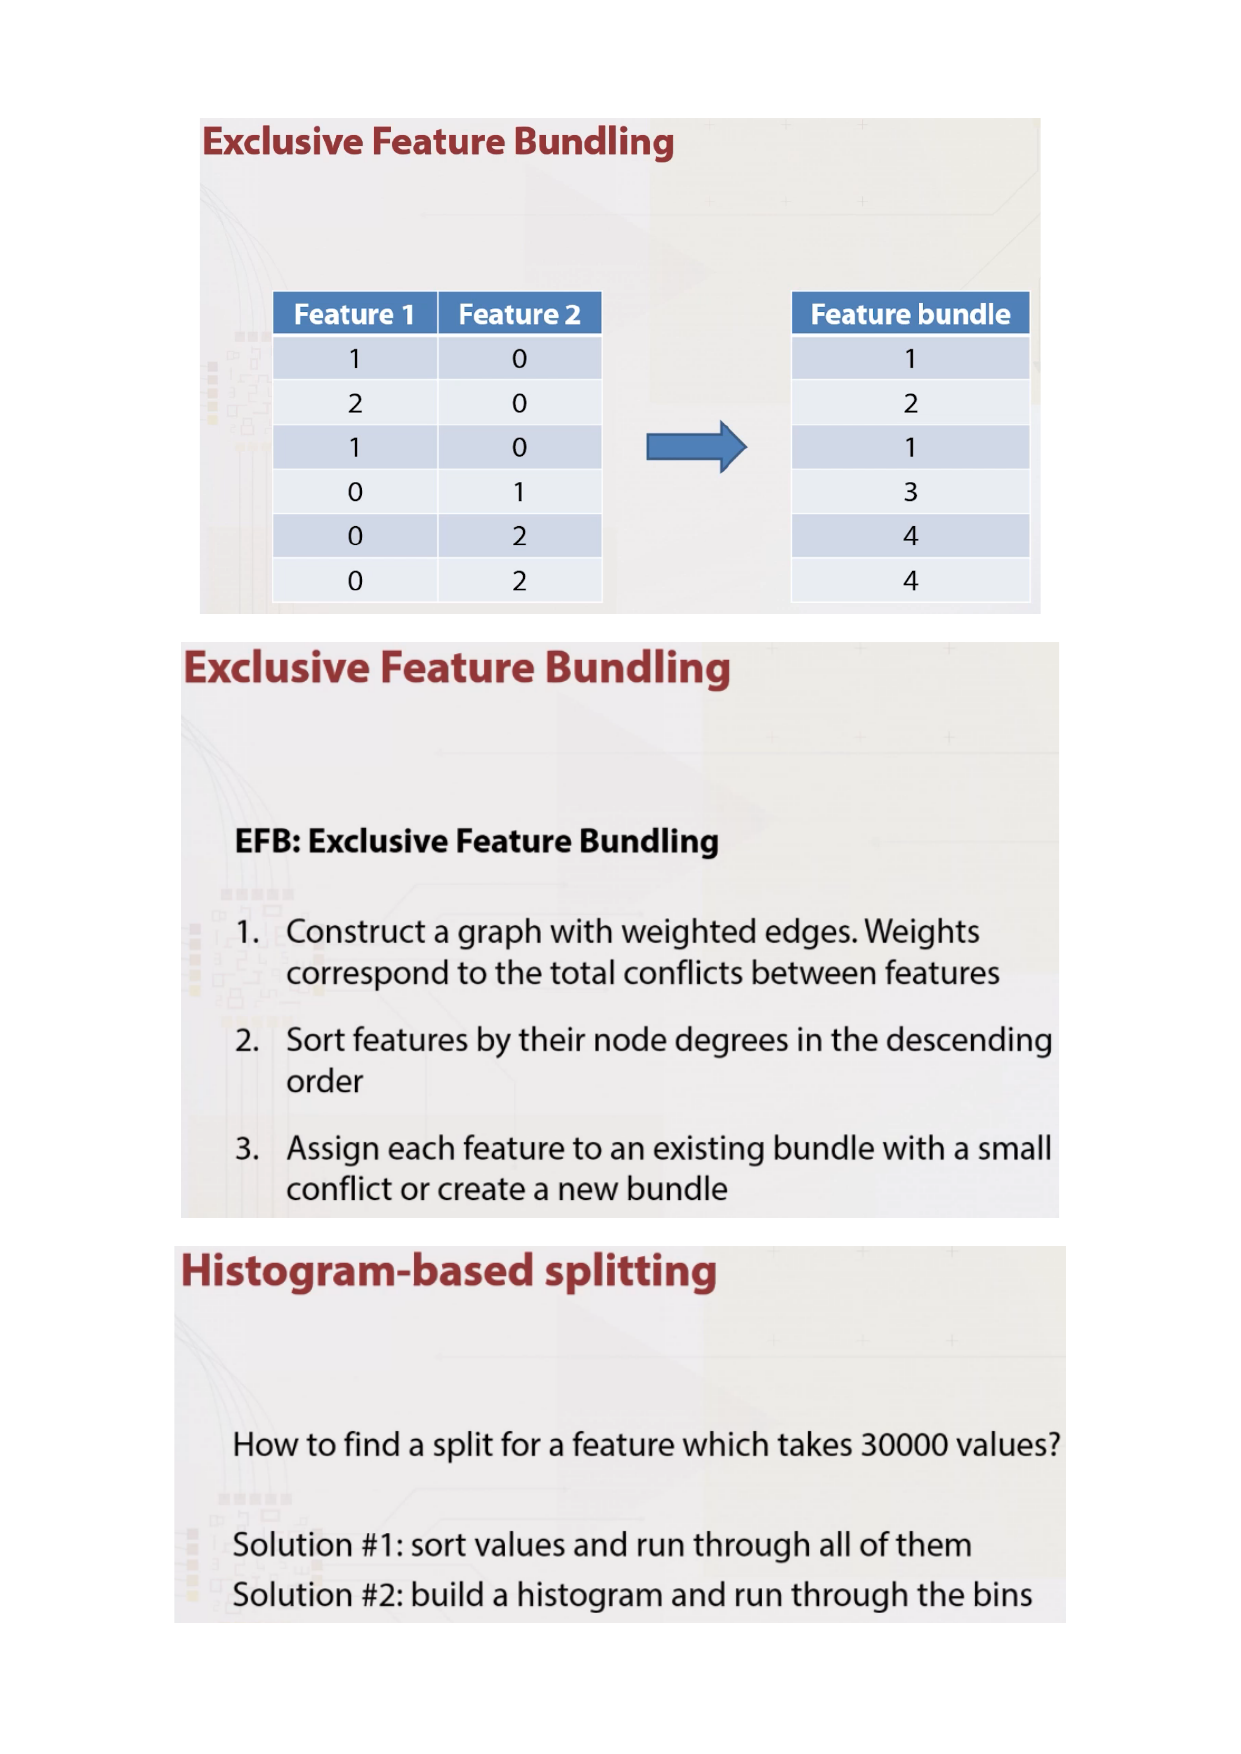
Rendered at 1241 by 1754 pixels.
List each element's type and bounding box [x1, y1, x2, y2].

picture [174, 1246, 1066, 1623]
picture [181, 642, 1060, 1218]
picture [199, 118, 1041, 614]
